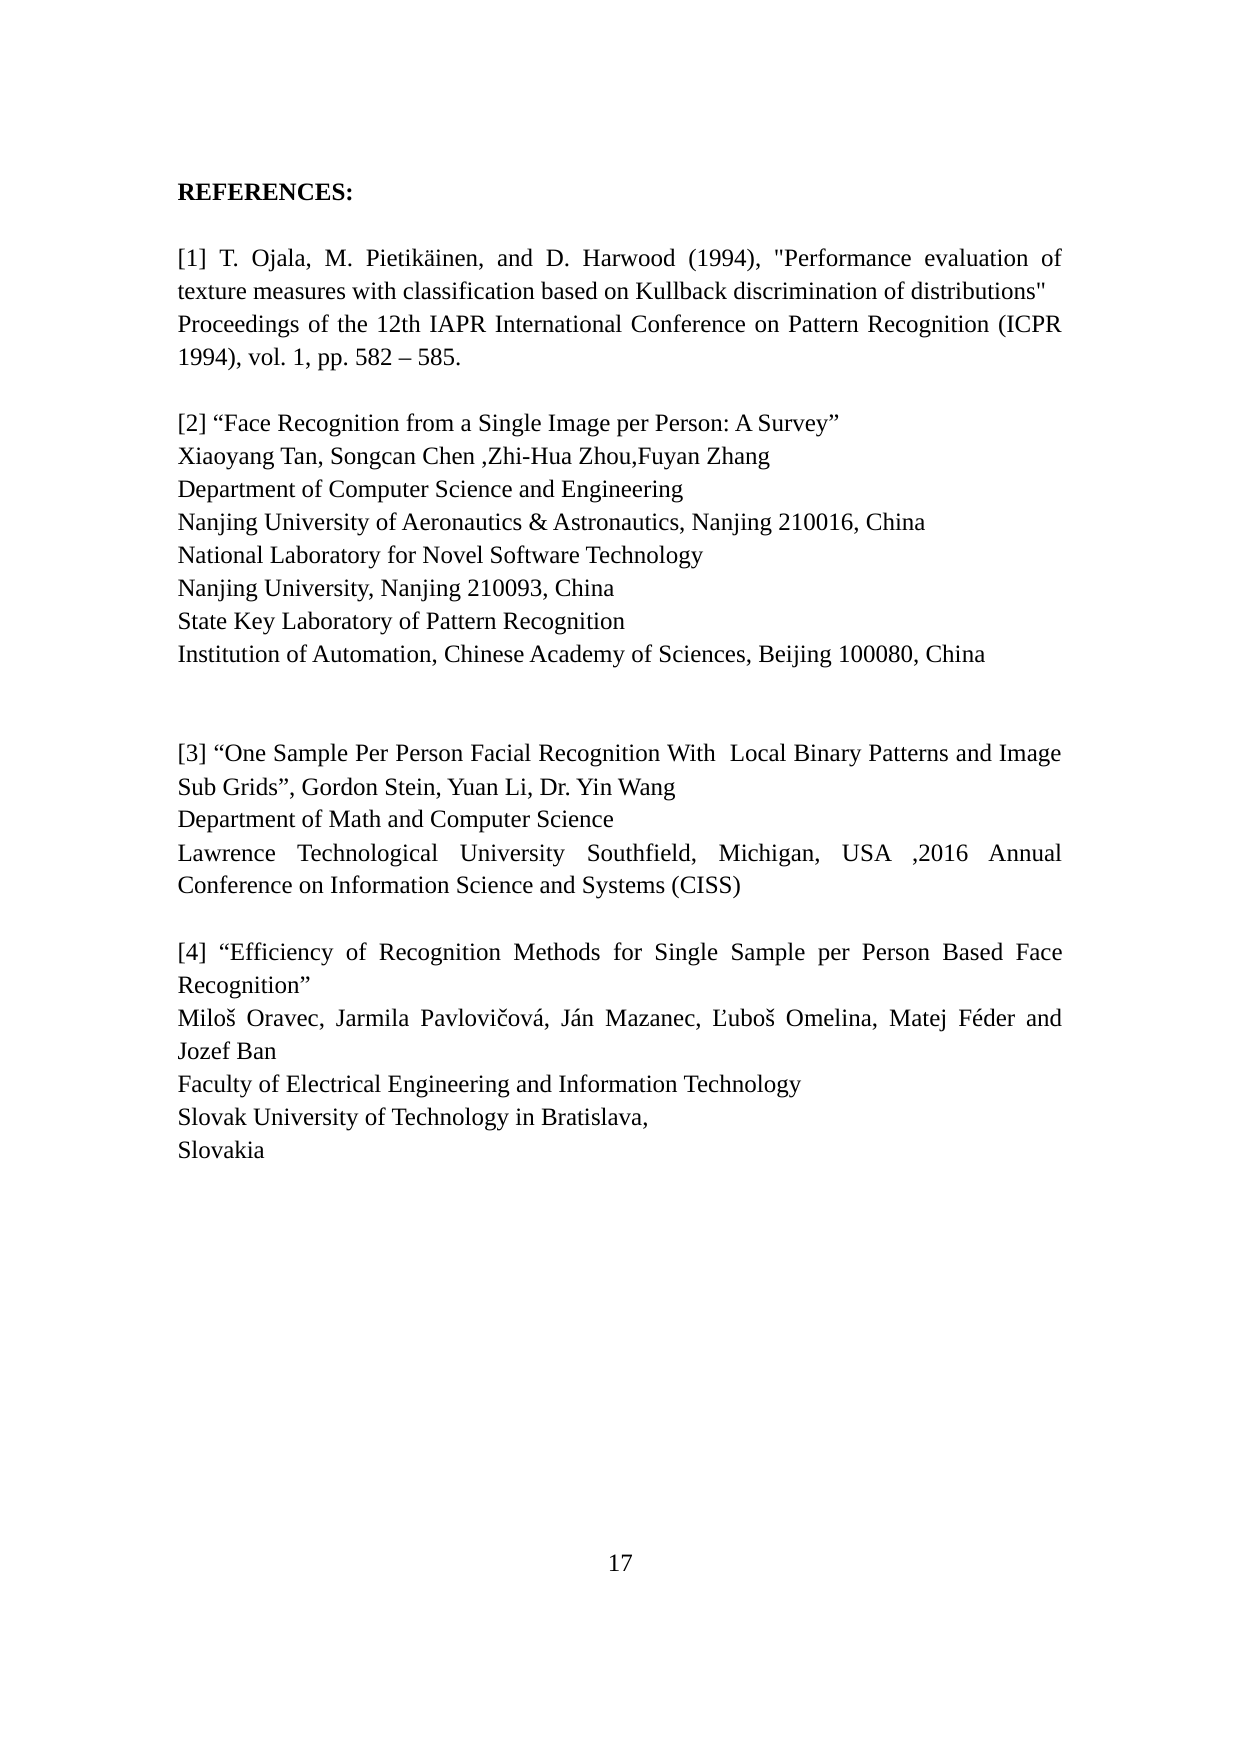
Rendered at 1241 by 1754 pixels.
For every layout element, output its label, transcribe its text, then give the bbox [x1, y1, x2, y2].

text Institution of Automation, Chinese Academy of Sciences, Beijing 100080, China [177, 639, 1063, 668]
text Slovakia [177, 1135, 1063, 1163]
text Nanjing University of Aeronautics & Astronautics, Nanjing 210016, China [177, 507, 1063, 536]
text REFERENCES: [177, 177, 1063, 206]
text Department of Math and Computer Science [177, 804, 1063, 833]
text State Key Laboratory of Pattern Recognition [177, 606, 1063, 635]
text [4] “Efficiency of Recognition Methods for Single Sample per Person Based Face Recognition” [177, 937, 1063, 998]
text Miloš Oravec, Jarmila Pavlovičová, Ján Mazanec, Ľuboš Omelina, Matej Féder and Jozef Ban [177, 1003, 1063, 1064]
text Lawrence Technological University Southfield, Michigan, USA ,2016 Annual Conference on Information Science and Systems (CISS) [177, 838, 1063, 899]
text Department of Computer Science and Engineering [177, 474, 1063, 503]
text [1] T. Ojala, M. Pietikäinen, and D. Harwood (1994), "Performance evaluation of texture measures with classification based on Kullback discrimination of distributions" [177, 243, 1063, 305]
text Nanjing University, Nanjing 210093, China [177, 573, 1063, 602]
text [2] “Face Recognition from a Single Image per Person: A Survey” [177, 408, 1063, 437]
text Xiaoyang Tan, Songcan Chen ,Zhi-Hua Zhou,Fuyan Zhang [177, 441, 1063, 470]
text Proceedings of the 12th IAPR International Conference on Pattern Recognition (ICPR 1994), vol. 1, pp. 582 – 585. [177, 309, 1063, 371]
text National Laboratory for Novel Software Technology [177, 540, 1063, 569]
text [3] “One Sample Per Person Facial Recognition With Local Binary Patterns and Image Sub Grids”, Gordon Stein, Yuan Li, Dr. Yin Wang [177, 738, 1063, 800]
text Slovak University of Technology in Bratislava, [177, 1102, 1063, 1131]
text Faculty of Electrical Engineering and Information Technology [177, 1069, 1063, 1097]
